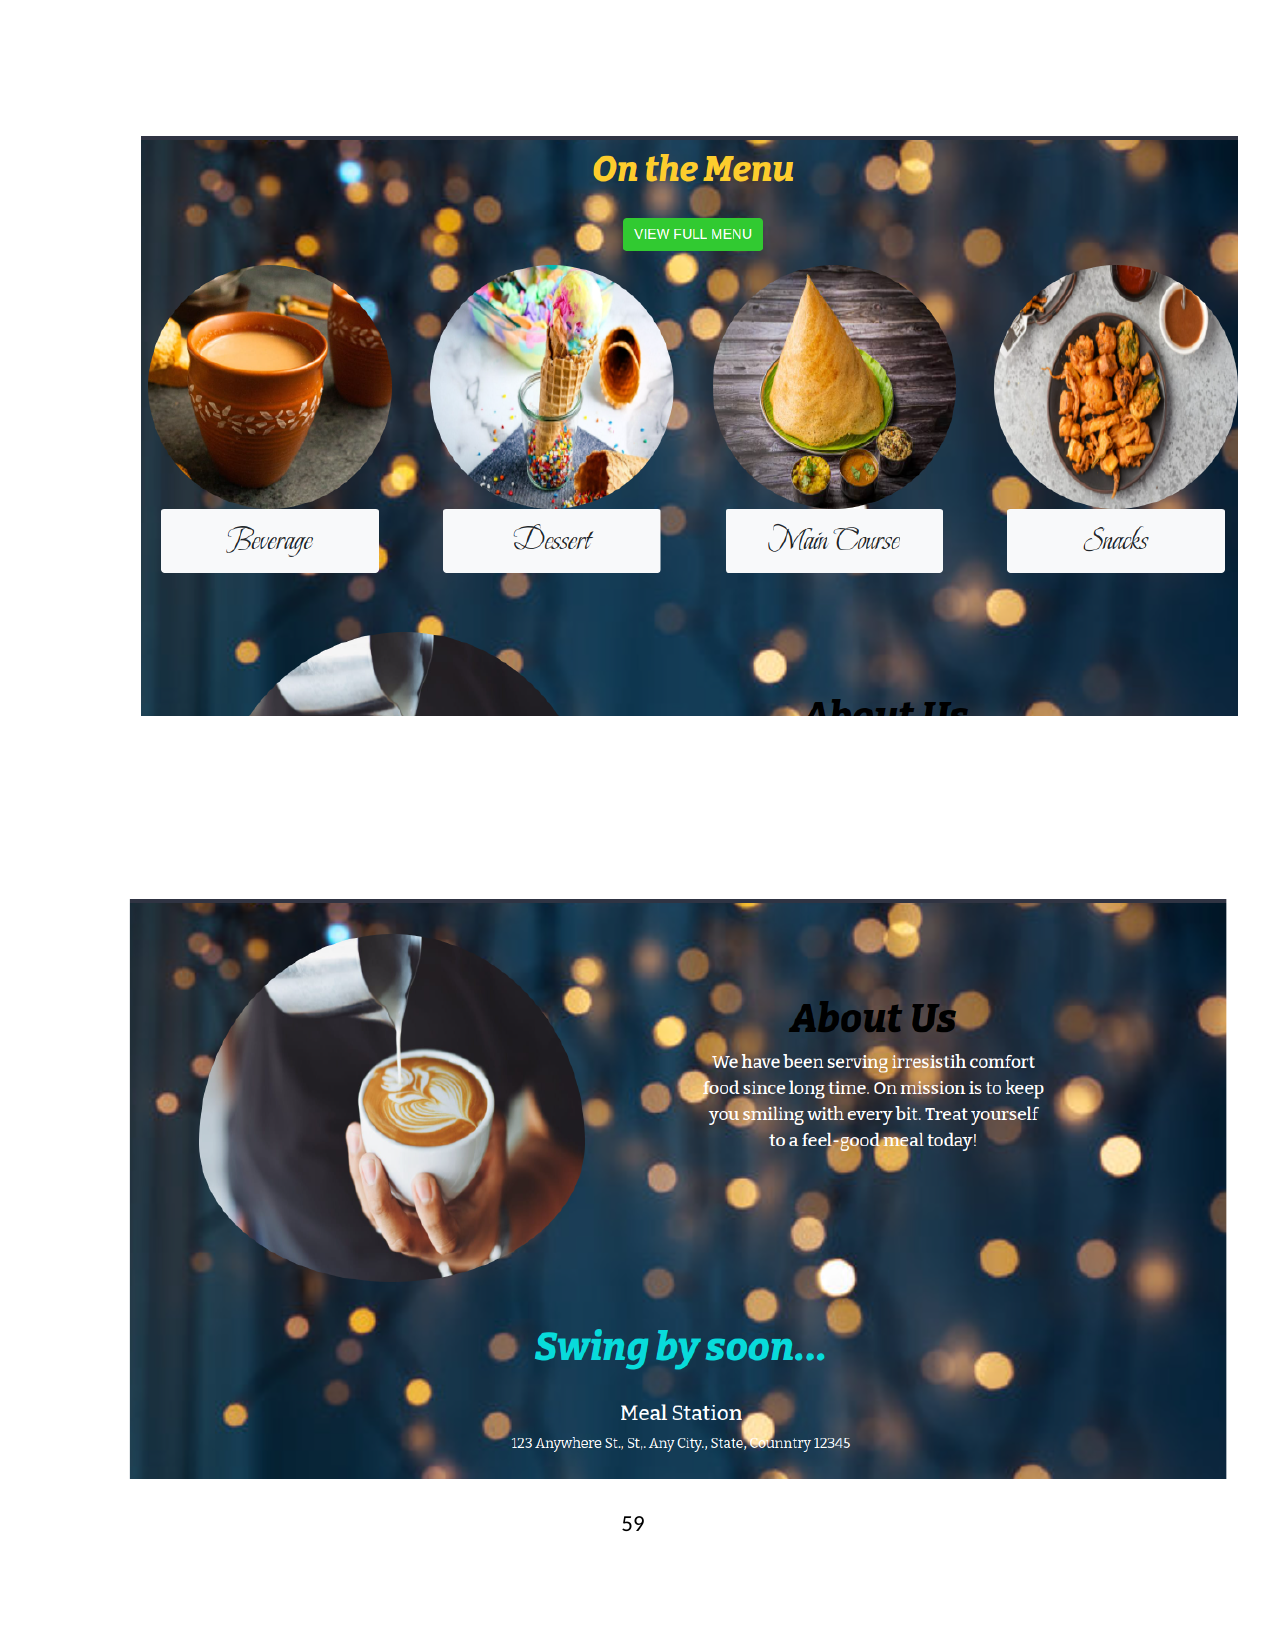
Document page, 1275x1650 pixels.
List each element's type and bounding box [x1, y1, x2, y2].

picture [141, 136, 1238, 716]
picture [129, 899, 1227, 1479]
